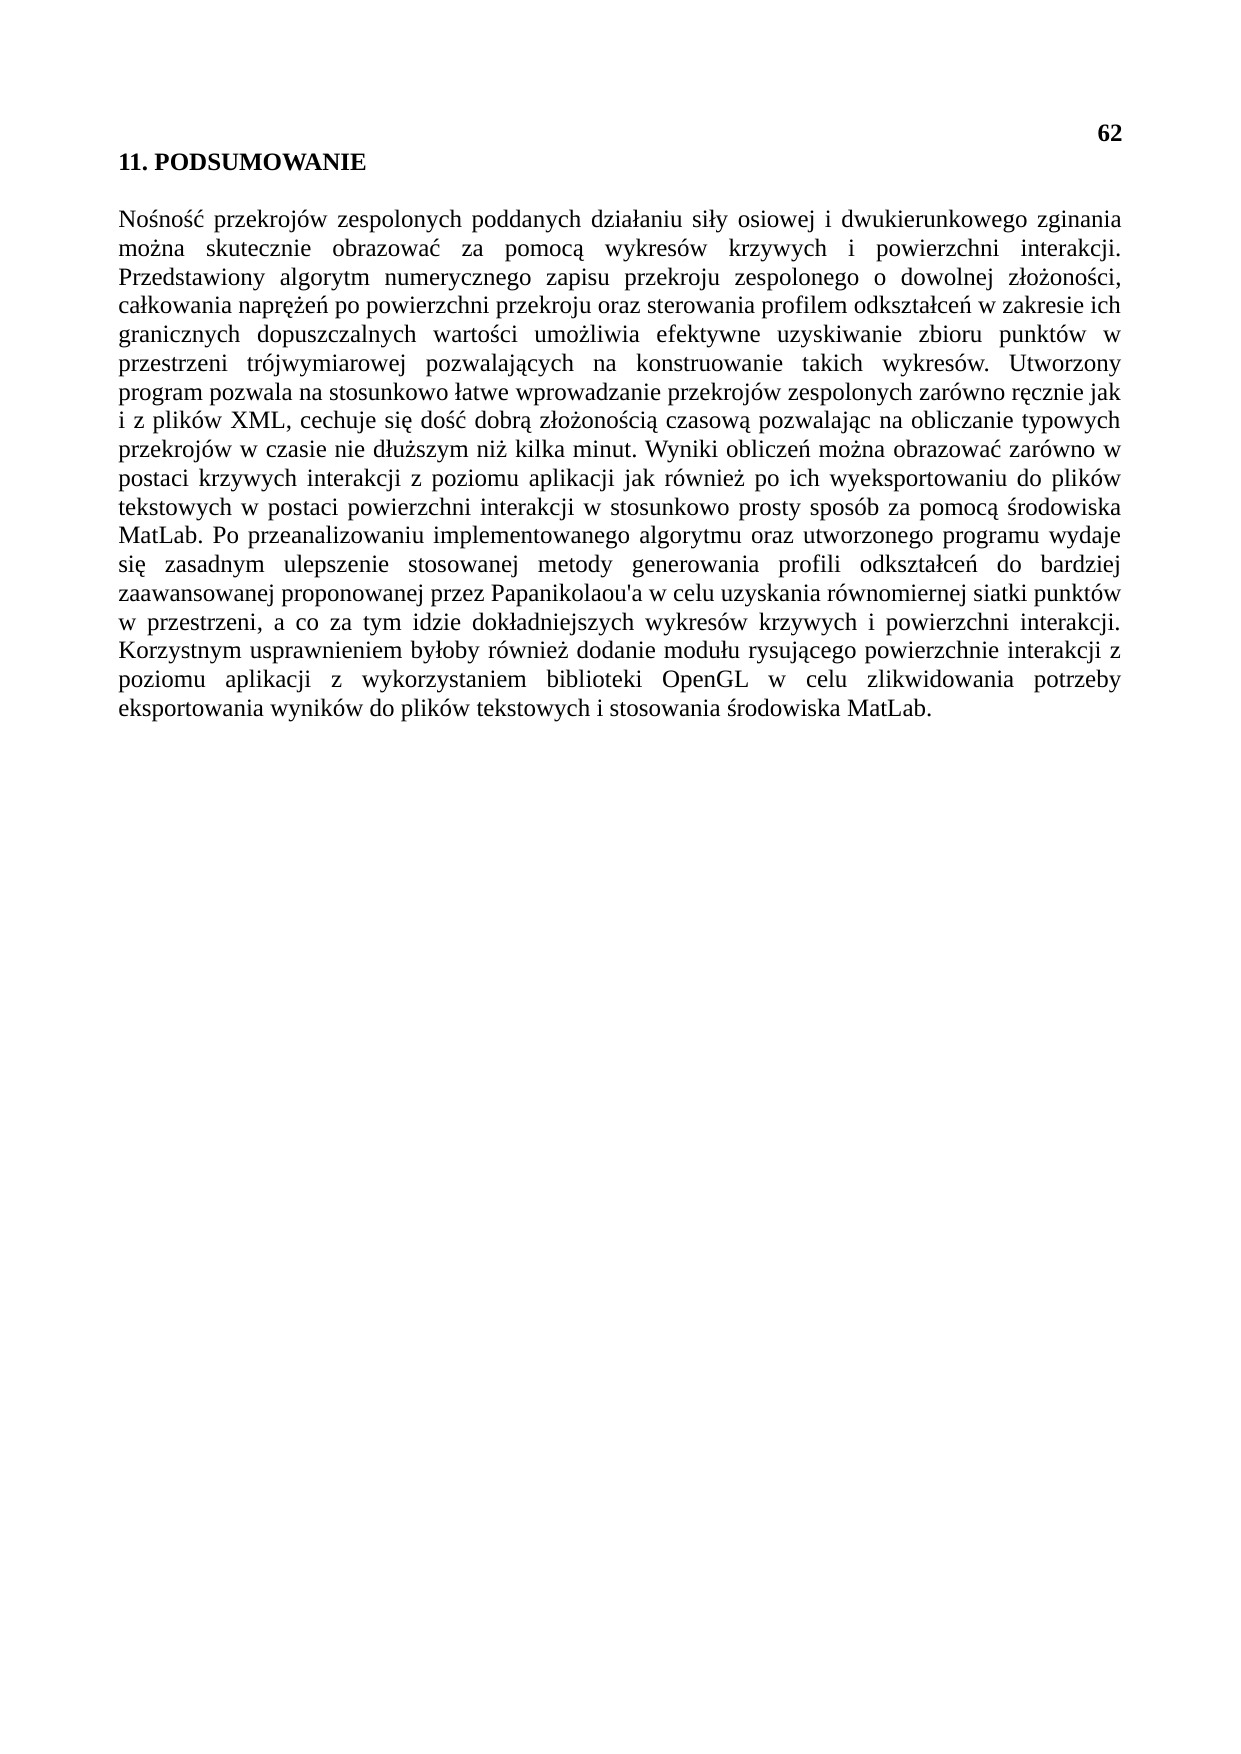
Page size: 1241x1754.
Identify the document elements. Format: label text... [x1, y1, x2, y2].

text 60 [118, 118, 1122, 147]
text Nośność przekrojów zespolonych poddanych działaniu siły osiowej i dwukierunkowego zginania można skutecznie obrazować za pomocą wykresów krzywych i powierzchni interakcji. Przedstawiony algorytm numerycznego zapisu przekroju zespolonego o dowolnej złożoności, całkowania naprężeń po powierzchni przekroju oraz sterowania profilem odkształceń w zakresie ich granicznych dopuszczalnych wartości umożliwia efektywne uzyskiwanie zbioru punktów w przestrzeni trójwymiarowej pozwalających na konstruowanie takich wykresów. Utworzony program pozwala na stosunkowo łatwe wprowadzanie przekrojów zespolonych zarówno ręcznie jak i z plików XML, cechuje się dość dobrą złożonością czasową pozwalając na obliczanie typowych przekrojów w czasie nie dłuższym niż kilka minut. Wyniki obliczeń można obrazować zarówno w postaci krzywych interakcji z poziomu aplikacji jak również po ich wyeksportowaniu do plików tekstowych w postaci powierzchni interakcji w stosunkowo prosty sposób za pomocą środowiska MatLab. Po przeanalizowaniu implementowanego algorytmu oraz utworzonego programu wydaje się zasadnym ulepszenie stosowanej metody generowania profili odkształceń do bardziej zaawansowanej proponowanej przez Papanikolaou'a w celu uzyskania równomiernej siatki punktów w przestrzeni, a co za tym idzie dokładniejszych wykresów krzywych i powierzchni interakcji. Korzystnym usprawnieniem byłoby również dodanie modułu rysującego powierzchnie interakcji z poziomu aplikacji z wykorzystaniem biblioteki OpenGL w celu zlikwidowania potrzeby eksportowania wyników do plików tekstowych i stosowania środowiska MatLab. [118, 204, 1122, 722]
text 11. PODSUMOWANIE [118, 147, 1122, 176]
